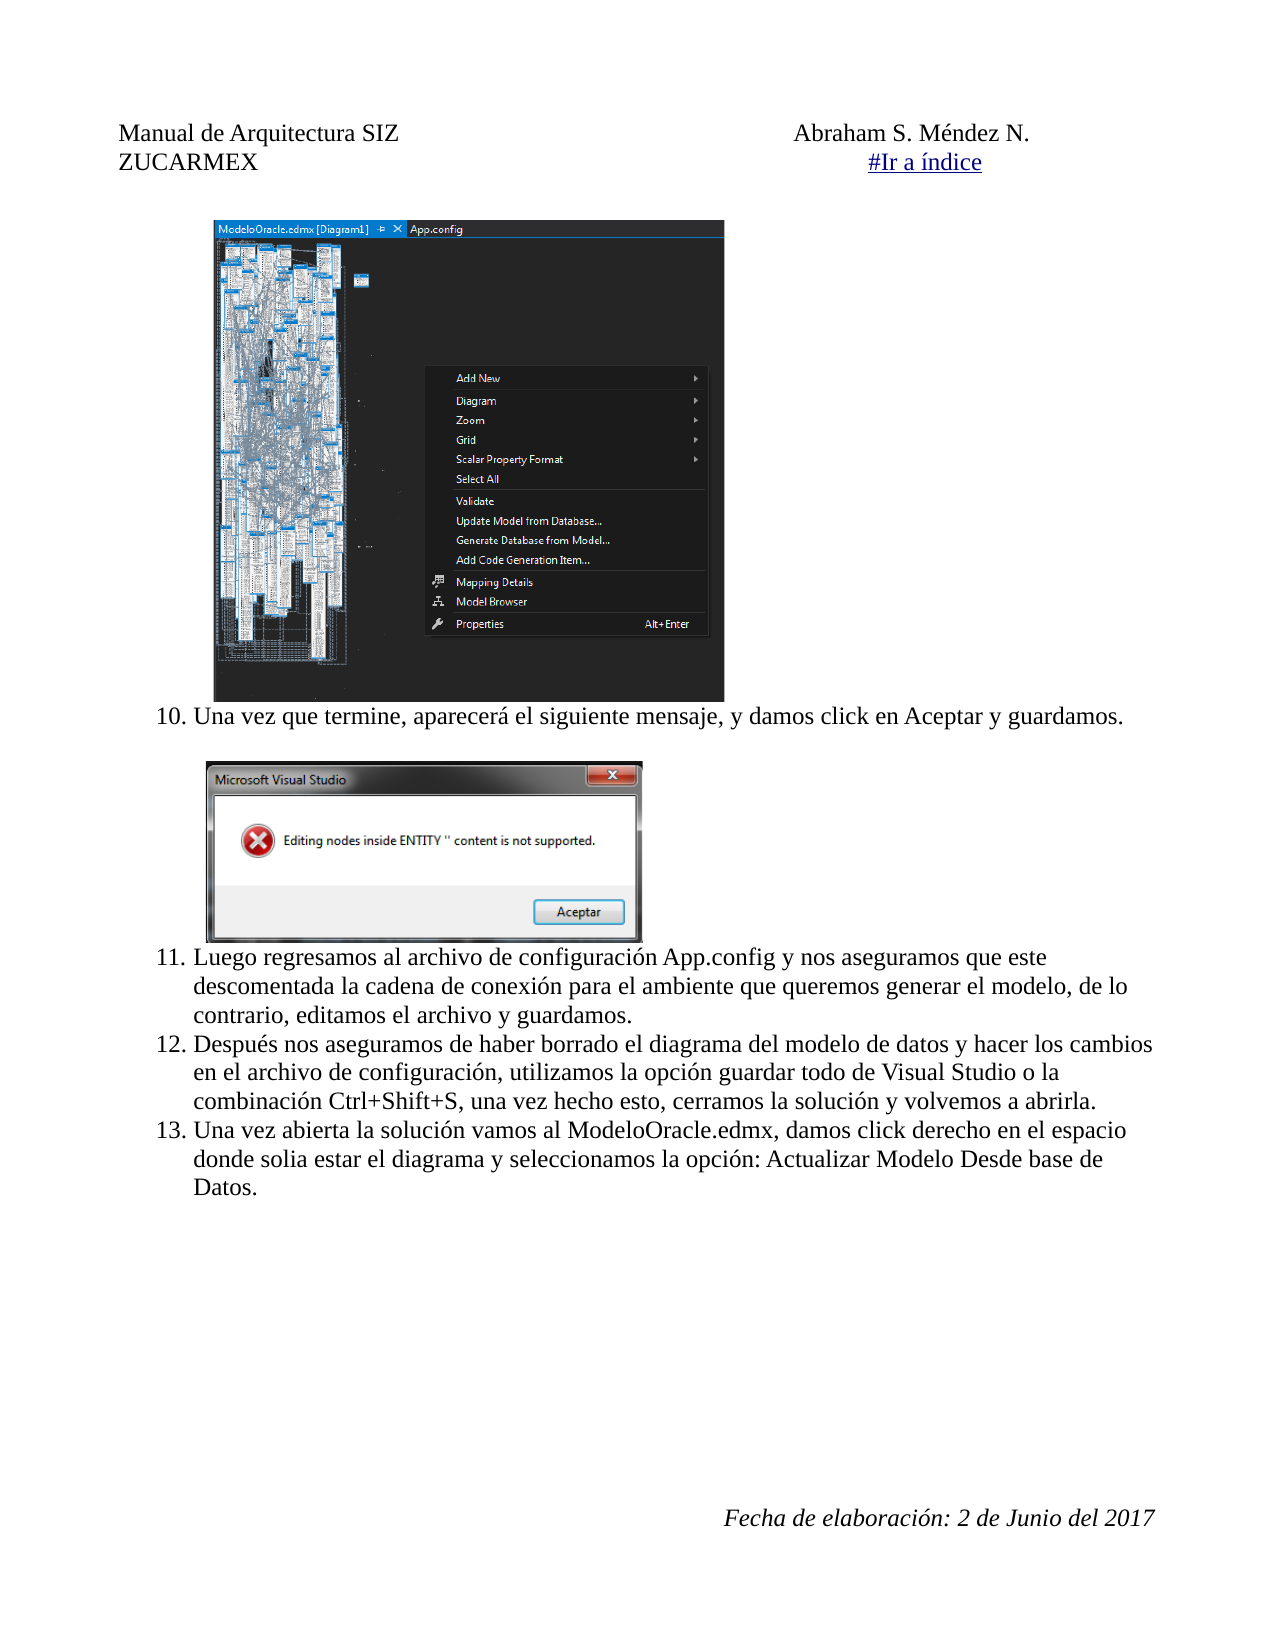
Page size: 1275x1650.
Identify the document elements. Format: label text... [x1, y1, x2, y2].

list Después nos aseguramos de haber borrado el diagrama del modelo de datos y hacer los cambios en el archivo de configuración, utilizamos la opción guardar todo de Visual Studio o la combinación Ctrl+Shift+S, una vez hecho esto, cerramos la solución y volvemos a abrirla. [156, 1029, 1157, 1115]
list Una vez abierta la solución vamos al ModeloOracle.edmx, damos click derecho en el espacio donde solia estar el diagrama y seleccionamos la opción: Actualizar Modelo Desde base de Datos. [156, 1115, 1157, 1201]
list Una vez que termine, aparecerá el siguiente mensaje, y damos click en Aceptar y guardamos. [156, 205, 1157, 730]
picture [235, 220, 331, 702]
list Luego regresamos al archivo de configuración App.config y nos aseguramos que este descomentada la cadena de conexión para el ambiente que queremos generar el modelo, de lo contrario, editamos el archivo y guardamos. [156, 759, 1157, 1029]
picture [205, 761, 643, 943]
